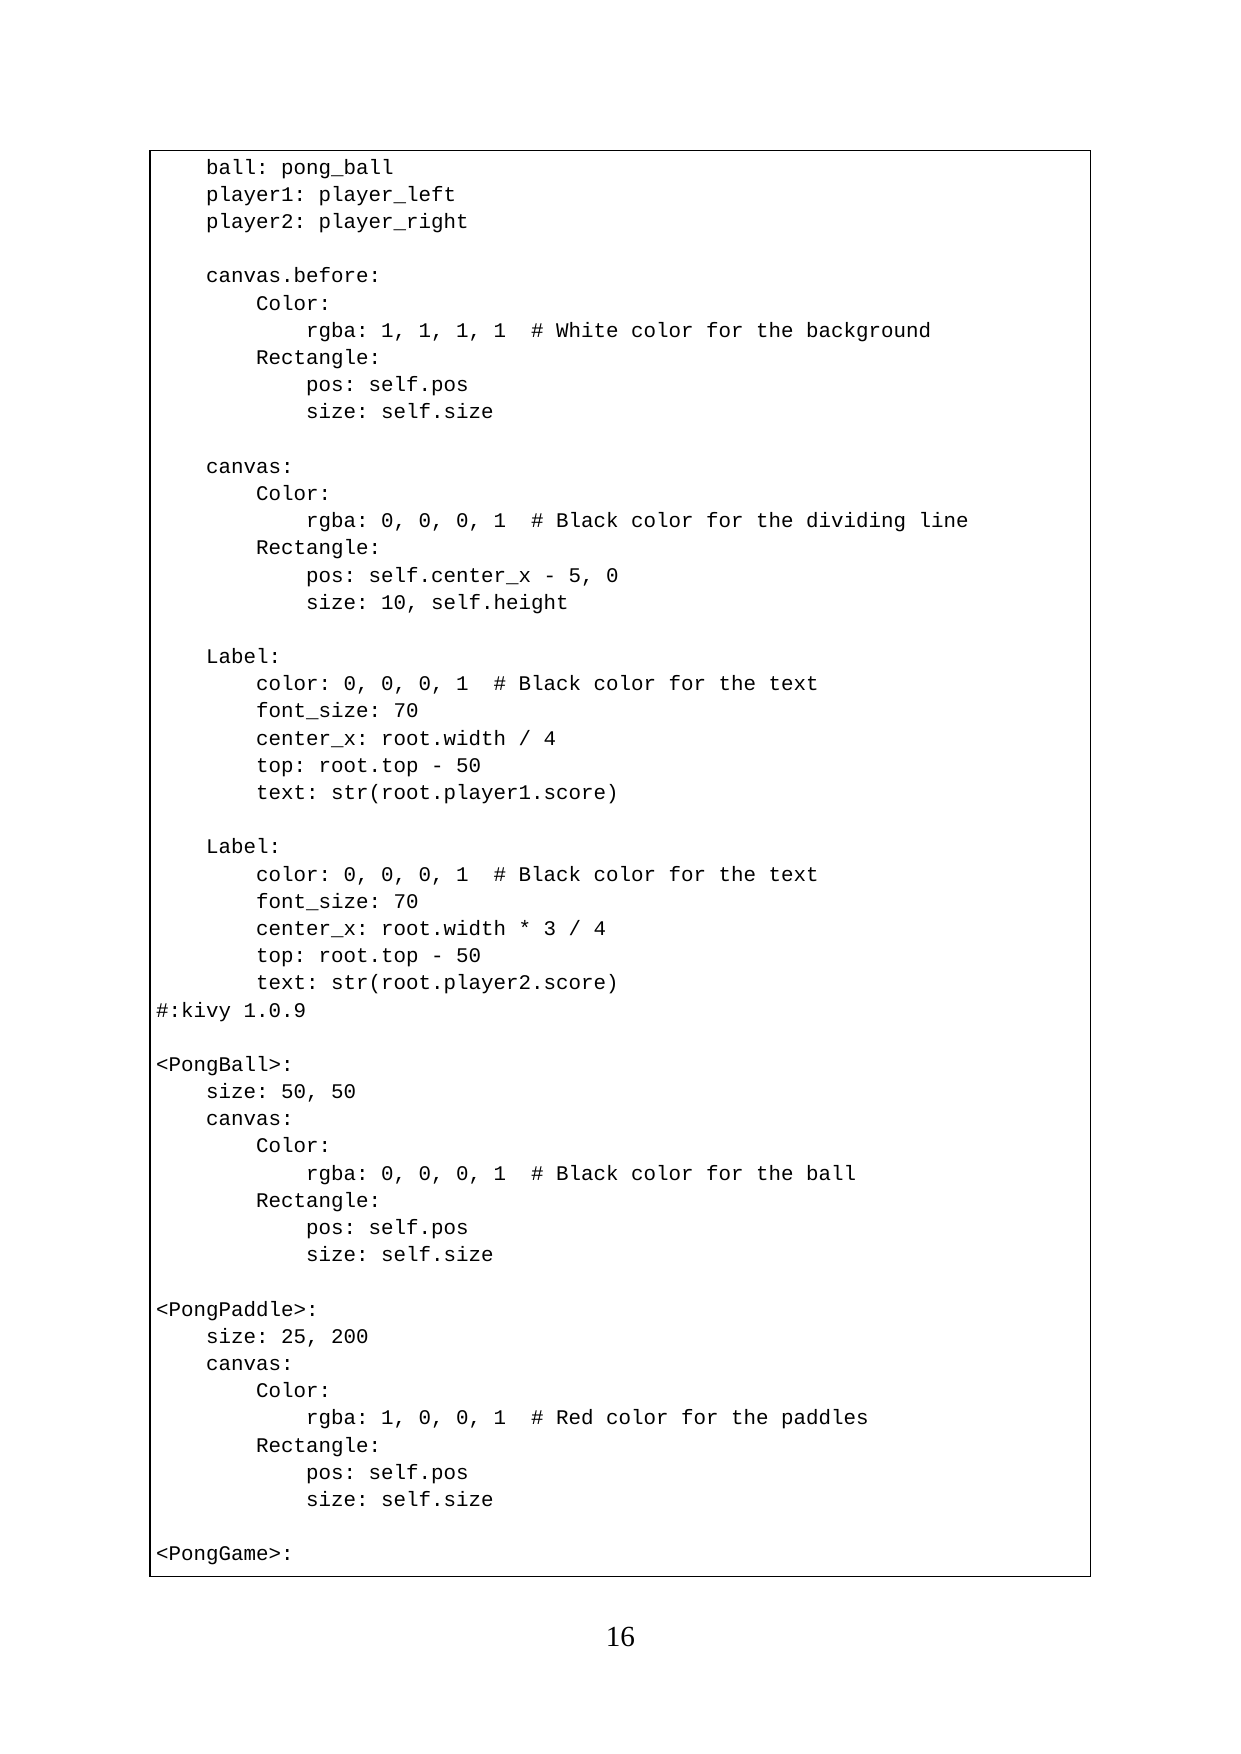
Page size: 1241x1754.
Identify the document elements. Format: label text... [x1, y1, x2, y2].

table_header ball: pong_ball player1: player_left player2: player_right canvas.before: Color: rgba: 1, 1, 1, 1 # White color for the background Rectangle: pos: self.pos size: self.size canvas: Color: rgba: 0, 0, 0, 1 # Black color for the dividing line Rectangle: pos: self.center_x - 5, 0 size: 10, self.height Label: color: 0, 0, 0, 1 # Black color for the text font_size: 70 center_x: root.width / 4 top: root.top - 50 text: str(root.player1.score) Label: color: 0, 0, 0, 1 # Black color for the text font_size: 70 center_x: root.width * 3 / 4 top: root.top - 50 text: str(root.player2.score) #:kivy 1.0.9 <PongBall>: size: 50, 50 canvas: Color: rgba: 0, 0, 0, 1 # Black color for the ball Rectangle: pos: self.pos size: self.size <PongPaddle>: size: 25, 200 canvas: Color: rgba: 1, 0, 0, 1 # Red color for the paddles Rectangle: pos: self.pos size: self.size <PongGame>: [151, 151, 1090, 1576]
